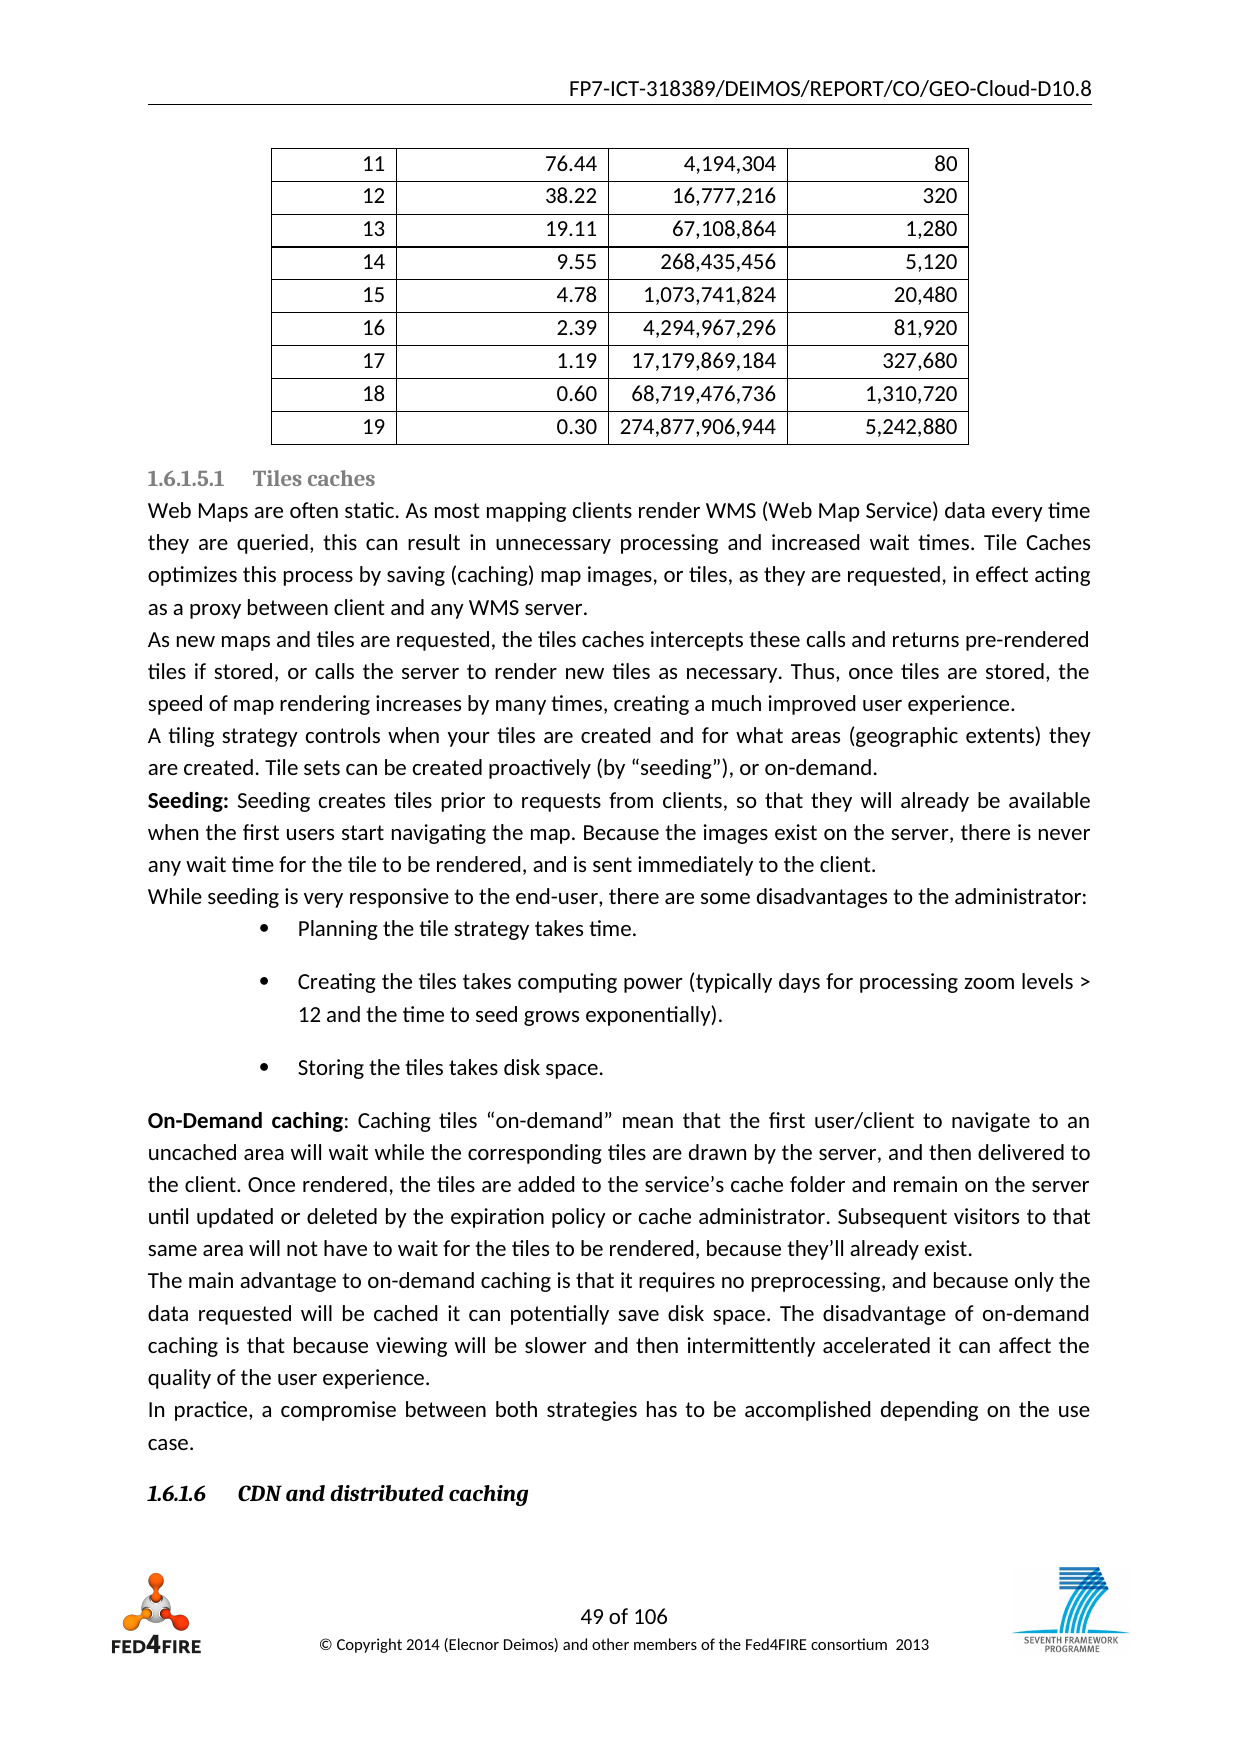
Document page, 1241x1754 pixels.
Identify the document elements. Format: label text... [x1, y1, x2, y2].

table_cell 81,920 [788, 313, 968, 345]
text Web Maps are often static. As most mapping clients render WMS (Web Map Service) data every time they are queried, this can result in unnecessary processing and increased wait times. Tile Caches optimizes this process by saving (caching) map images, or tiles, as they are requested, in effect acting as a proxy between client and any WMS server. [148, 496, 1092, 621]
table_cell 15 [272, 280, 396, 312]
table_cell 13 [272, 215, 396, 246]
list Storing the tiles takes disk space. [260, 1053, 1092, 1081]
table_cell 327,680 [788, 346, 968, 378]
table_cell 17 [272, 346, 396, 378]
table_cell 9.55 [397, 248, 608, 279]
table_cell 17,179,869,184 [609, 346, 787, 378]
table_cell 5,120 [788, 248, 968, 279]
table_cell 320 [788, 182, 968, 213]
table_cell 80 [788, 149, 968, 181]
table_cell 4,194,304 [609, 149, 787, 181]
text On-Demand caching: Caching tiles “on-demand” mean that the first user/client to navigate to an uncached area will wait while the corresponding tiles are drawn by the server, and then delivered to the client. Once rendered, the tiles are added to the service’s cache folder and remain on the server until updated or deleted by the expiration policy or cache administrator. Subsequent visitors to that same area will not have to wait for the tiles to be rendered, because they’ll already exist. [148, 1106, 1092, 1262]
table_cell 76.44 [397, 149, 608, 181]
table_cell 16 [272, 313, 396, 345]
table_cell 19.11 [397, 215, 608, 246]
table_cell 4.78 [397, 280, 608, 312]
table_cell 12 [272, 182, 396, 213]
table_cell 1.19 [397, 346, 608, 378]
table_cell 68,719,476,736 [609, 379, 787, 411]
table_cell 20,480 [788, 280, 968, 312]
list Creating the tiles takes computing power (typically days for processing zoom levels > 12 and the time to seed grows exponentially). [260, 967, 1092, 1028]
text As new maps and tiles are requested, the tiles caches intercepts these calls and returns pre-rendered tiles if stored, or calls the server to render new tiles as necessary. Thus, once tiles are stored, the speed of map rendering increases by many times, creating a much improved user experience. [148, 625, 1092, 717]
subtitle Tiles caches [148, 466, 1092, 492]
table_cell 5,242,880 [788, 412, 968, 444]
text In practice, a compromise between both strategies has to be accomplished depending on the use case. [148, 1395, 1092, 1456]
table_cell 0.60 [397, 379, 608, 411]
table_cell 2.39 [397, 313, 608, 345]
text The main advantage to on-demand caching is that it requires no preprocessing, and because only the data requested will be cached it can potentially save disk space. The disadvantage of on-demand caching is that because viewing will be slower and then intermittently accelerated it can affect the quality of the user experience. [148, 1267, 1092, 1391]
table_cell 67,108,864 [609, 215, 787, 246]
table_cell 0.30 [397, 412, 608, 444]
table_cell 11 [272, 149, 396, 181]
table_cell 18 [272, 379, 396, 411]
table_cell 16,777,216 [609, 182, 787, 213]
text Seeding: Seeding creates tiles prior to requests from clients, so that they will already be available when the first users start navigating the map. Because the images exist on the server, there is never any wait time for the tile to be rendered, and is sent immediately to the client. [148, 786, 1092, 878]
table_cell 38.22 [397, 182, 608, 213]
table_cell 14 [272, 248, 396, 279]
table_cell 268,435,456 [609, 248, 787, 279]
table_cell 1,073,741,824 [609, 280, 787, 312]
subtitle CDN and distributed caching [148, 1481, 1092, 1507]
table_cell 4,294,967,296 [609, 313, 787, 345]
table_cell 1,310,720 [788, 379, 968, 411]
table_cell 19 [272, 412, 396, 444]
list Planning the tile strategy takes time. [260, 914, 1092, 942]
text A tiling strategy controls when your tiles are created and for what areas (geographic extents) they are created. Tile sets can be created proactively (by “seeding”), or on-demand. [148, 721, 1092, 782]
table_cell 1,280 [788, 215, 968, 246]
text While seeding is very responsive to the end-user, there are some disadvantages to the administrator: [148, 882, 1092, 910]
table_cell 274,877,906,944 [609, 412, 787, 444]
